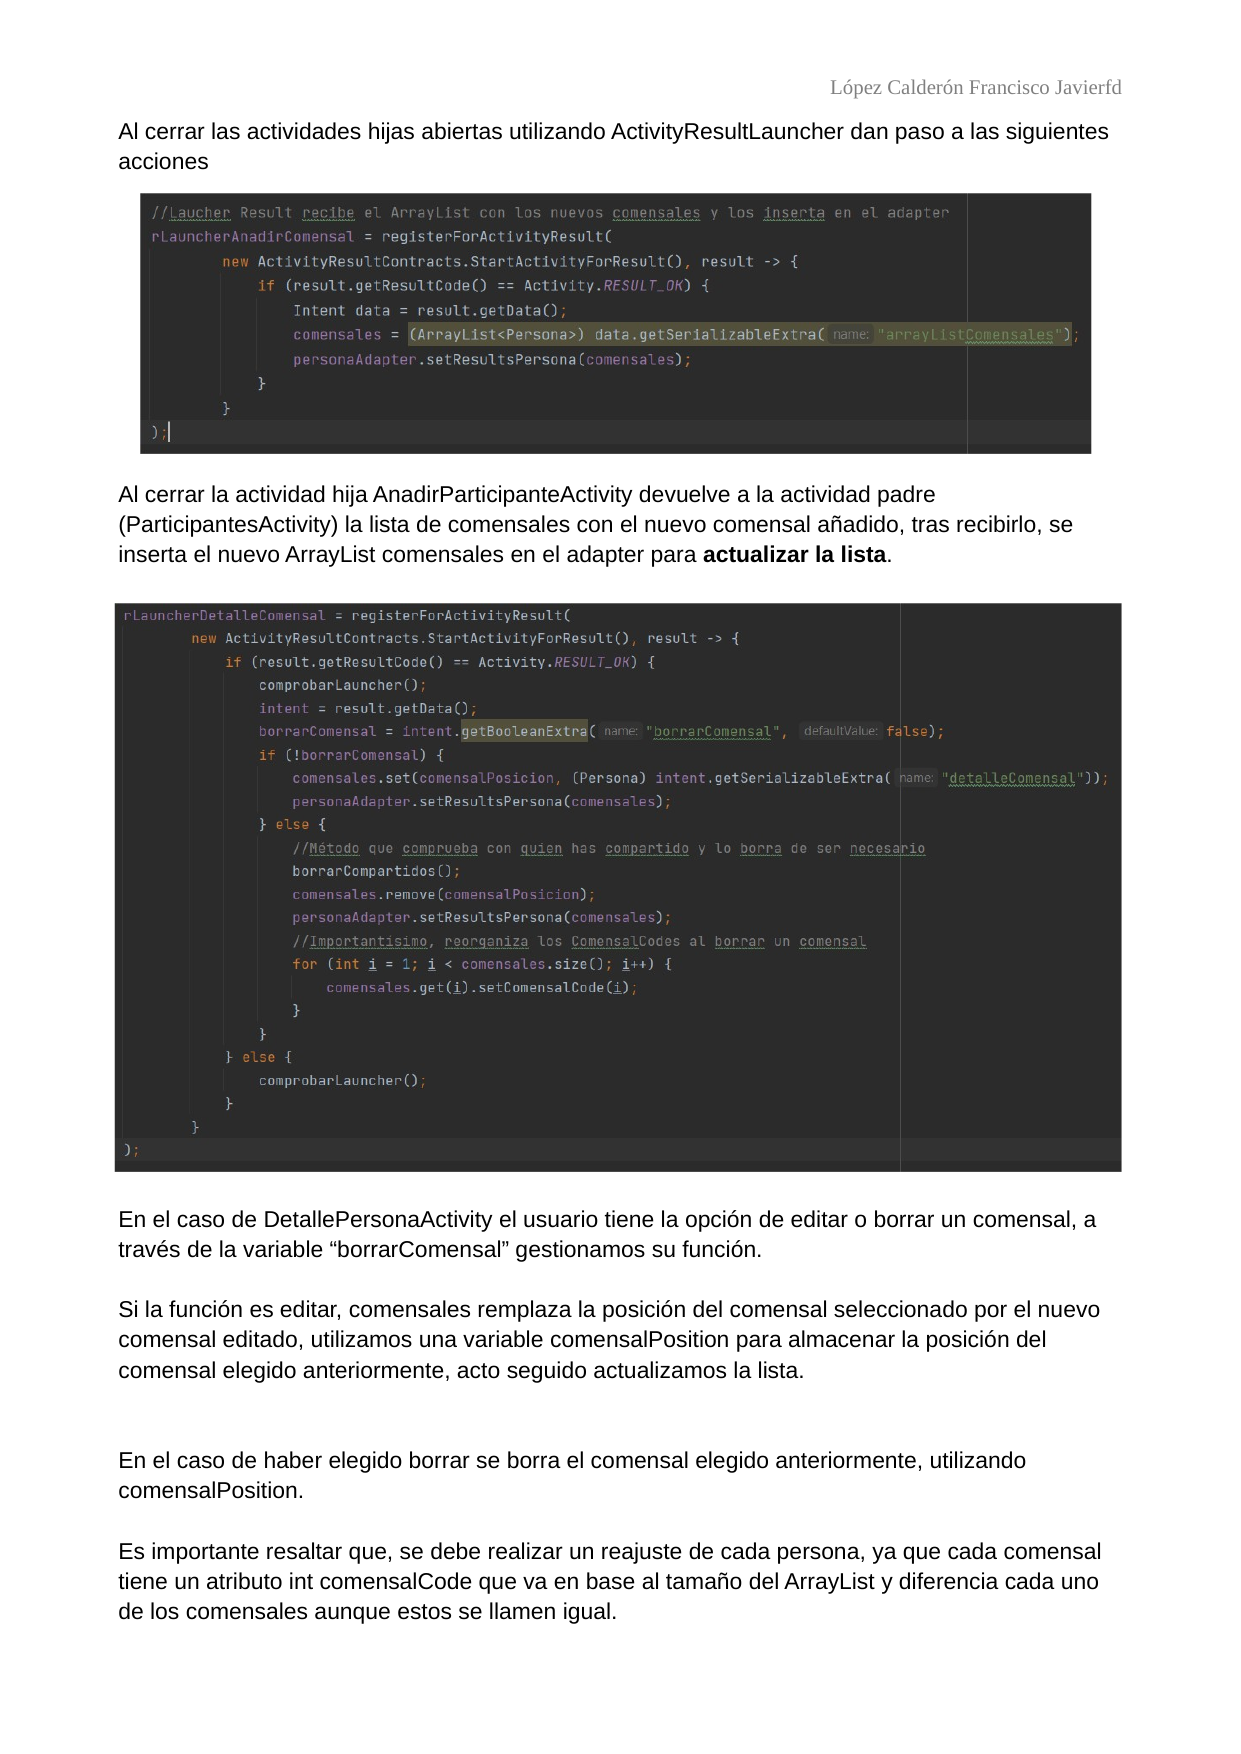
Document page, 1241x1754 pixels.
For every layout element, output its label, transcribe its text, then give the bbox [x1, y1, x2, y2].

text Al cerrar las actividades hijas abiertas utilizando ActivityResultLauncher dan paso a las siguientes acciones [118, 118, 1122, 175]
text Al cerrar la actividad hija AnadirParticipanteActivity devuelve a la actividad padre (ParticipantesActivity) la lista de comensales con el nuevo comensal añadido, tras recibirlo, se inserta el nuevo ArrayList comensales en el adapter para actualizar la lista. [118, 481, 1122, 567]
picture [114, 603, 1122, 1172]
text En el caso de haber elegido borrar se borra el comensal elegido anteriormente, utilizando comensalPosition. [118, 1447, 1122, 1504]
text En el caso de DetallePersonaActivity el usuario tiene la opción de editar o borrar un comensal, a través de la variable “borrarComensal” gestionamos su función. [118, 1206, 1122, 1262]
text Es importante resaltar que, se debe realizar un reajuste de cada persona, ya que cada comensal tiene un atributo int comensalCode que va en base al tamaño del ArrayList y diferencia cada uno de los comensales aunque estos se llamen igual. [118, 1538, 1122, 1625]
picture [140, 193, 1092, 454]
text Si la función es editar, comensales remplaza la posición del comensal seleccionado por el nuevo comensal editado, utilizamos una variable comensalPosition para almacenar la posición del comensal elegido anteriormente, acto seguido actualizamos la lista. [118, 1296, 1122, 1383]
